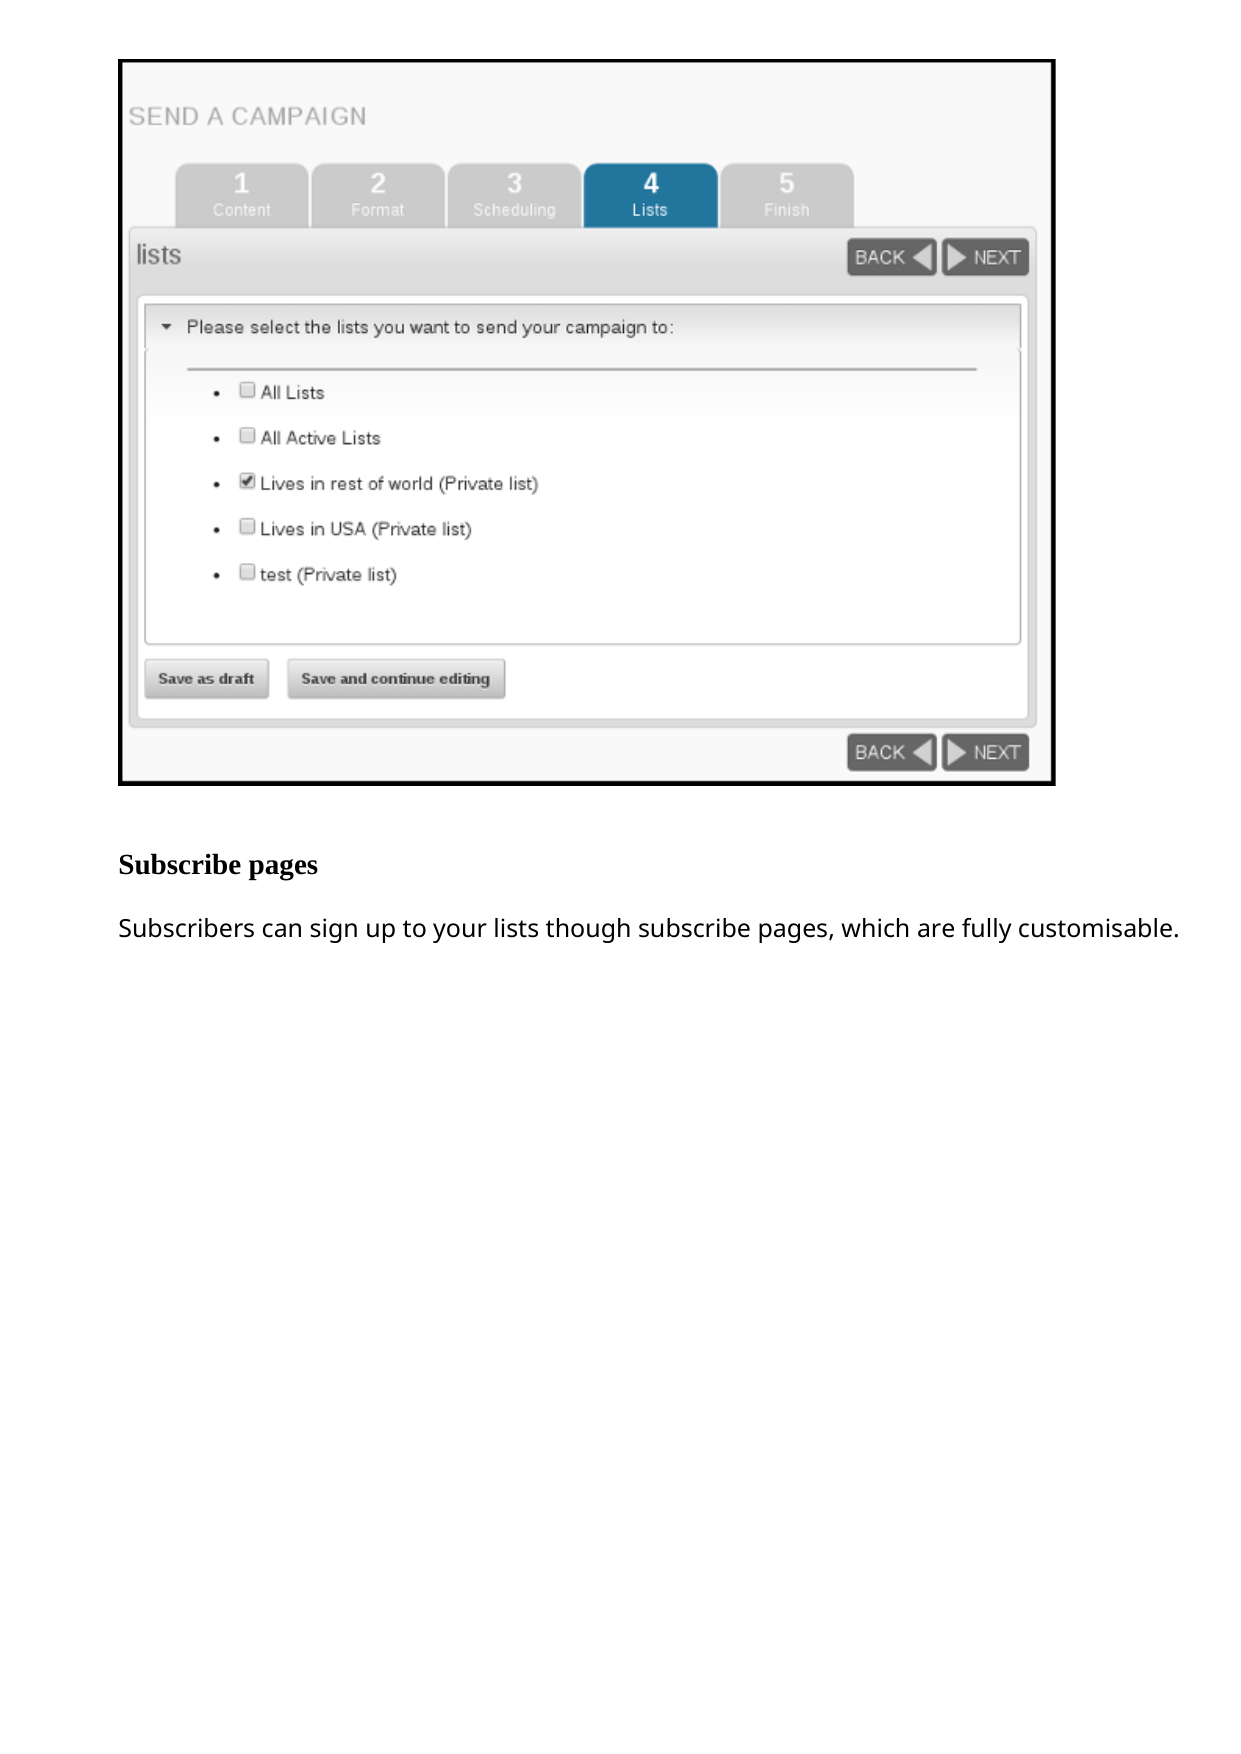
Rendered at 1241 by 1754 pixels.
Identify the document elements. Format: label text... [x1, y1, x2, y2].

text Subscribers can sign up to your lists though subscribe pages, which are fully customisable. [118, 910, 1181, 944]
picture [118, 59, 1056, 786]
subtitle Subscribe pages [118, 847, 1181, 881]
